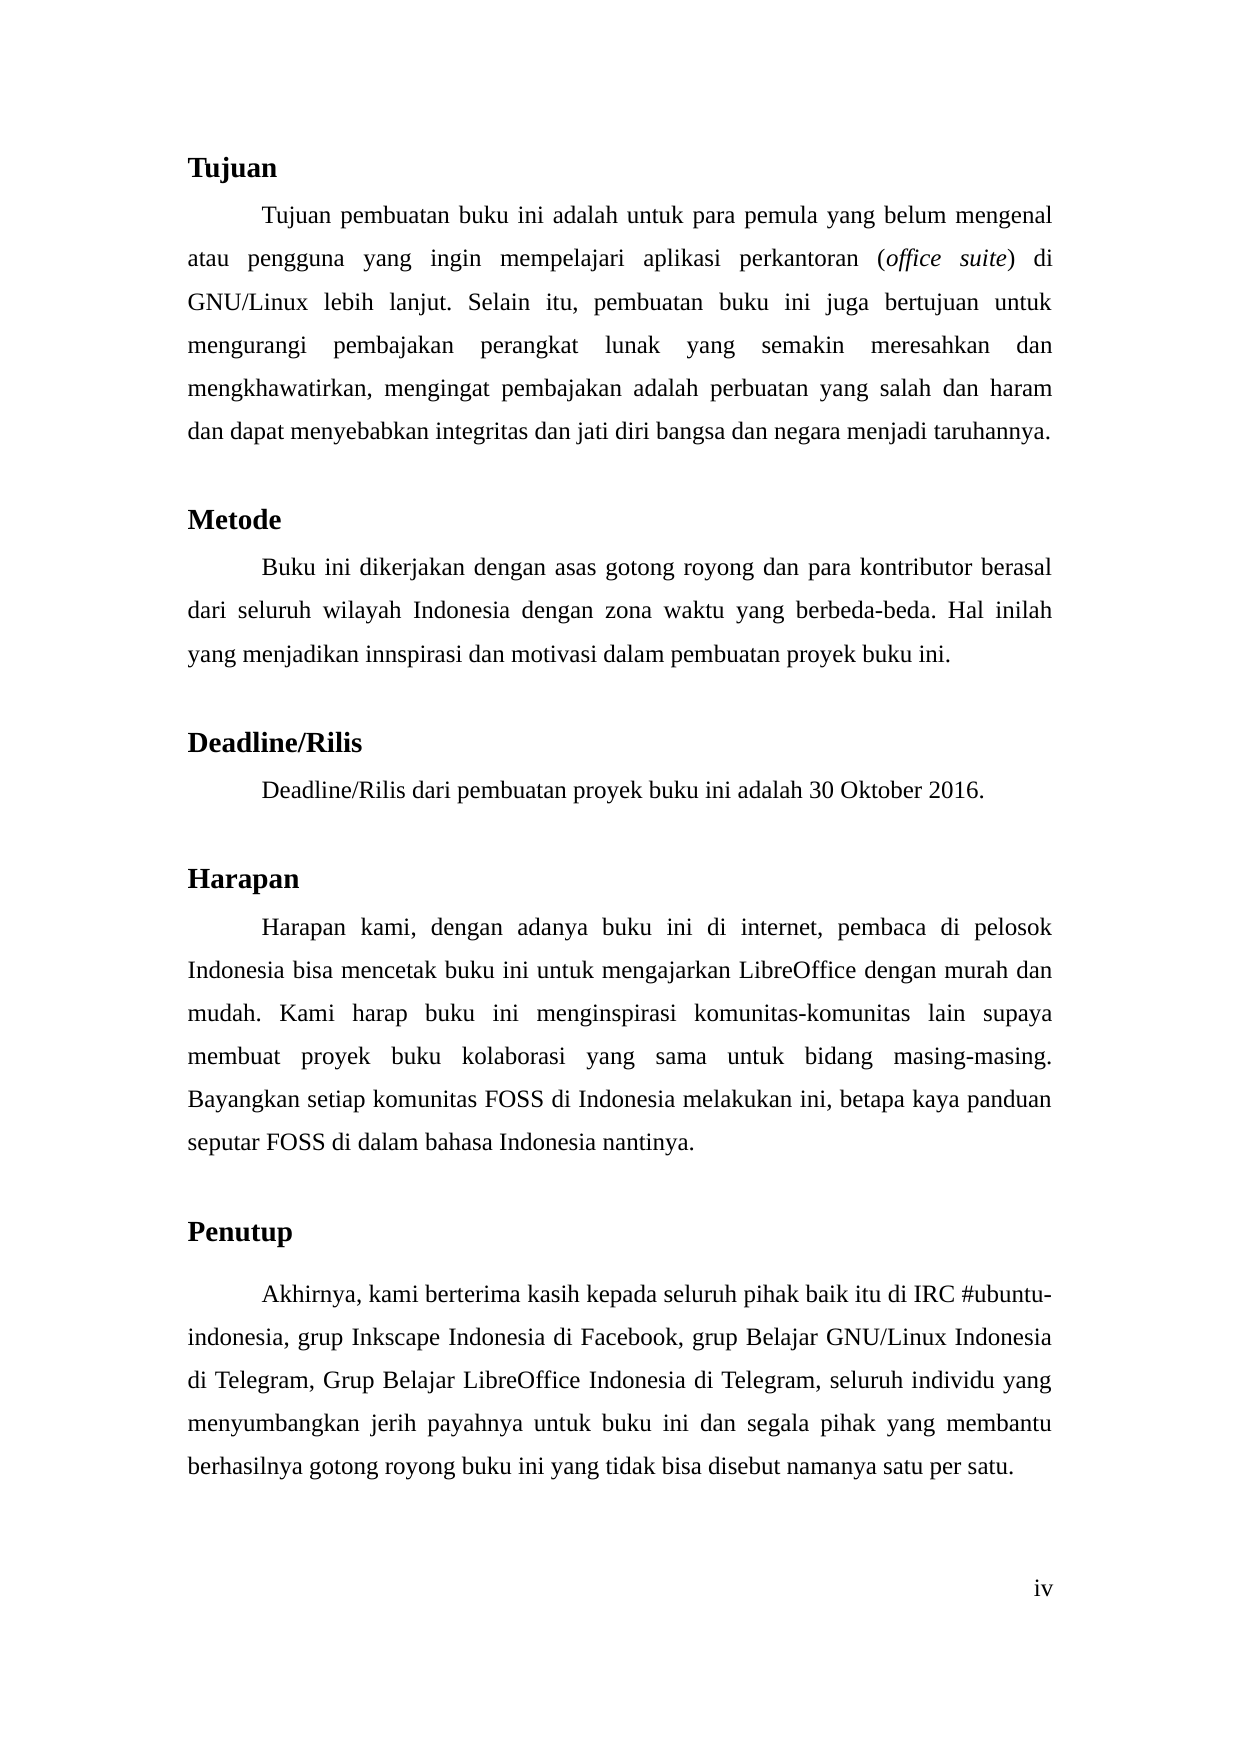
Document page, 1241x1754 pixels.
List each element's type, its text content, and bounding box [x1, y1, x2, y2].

text Deadline/Rilis dari pembuatan proyek buku ini adalah 30 Oktober 2016. [187, 775, 1053, 804]
text Buku ini dikerjakan dengan asas gotong royong dan para kontributor berasal dari seluruh wilayah Indonesia dengan zona waktu yang berbeda-beda. Hal inilah yang menjadikan innspirasi dan motivasi dalam pembuatan proyek buku ini. [187, 552, 1053, 667]
text Deadline/Rilis [187, 725, 1053, 758]
text Tujuan pembuatan buku ini adalah untuk para pemula yang belum mengenal atau pengguna yang ingin mempelajari aplikasi perkantoran (office suite) di GNU/Linux lebih lanjut. Selain itu, pembuatan buku ini juga bertujuan untuk mengurangi pembajakan perangkat lunak yang semakin meresahkan dan mengkhawatirkan, mengingat pembajakan adalah perbuatan yang salah dan haram dan dapat menyebabkan integritas dan jati diri bangsa dan negara menjadi taruhannya. [187, 200, 1053, 445]
text Tujuan [187, 150, 1053, 183]
text Metode [187, 502, 1053, 536]
text Harapan kami, dengan adanya buku ini di internet, pembaca di pelosok Indonesia bisa mencetak buku ini untuk mengajarkan LibreOffice dengan murah dan mudah. Kami harap buku ini menginspirasi komunitas-komunitas lain supaya membuat proyek buku kolaborasi yang sama untuk bidang masing-masing. Bayangkan setiap komunitas FOSS di Indonesia melakukan ini, betapa kaya panduan seputar FOSS di dalam bahasa Indonesia nantinya. [187, 912, 1053, 1156]
text Penutup [187, 1214, 1053, 1247]
text Akhirnya, kami berterima kasih kepada seluruh pihak baik itu di IRC #ubuntu-indonesia, grup Inkscape Indonesia di Facebook, grup Belajar GNU/Linux Indonesia di Telegram, Grup Belajar LibreOffice Indonesia di Telegram, seluruh individu yang menyumbangkan jerih payahnya untuk buku ini dan segala pihak yang membantu berhasilnya gotong royong buku ini yang tidak bisa disebut namanya satu per satu. [187, 1279, 1053, 1480]
text Harapan [187, 862, 1053, 895]
